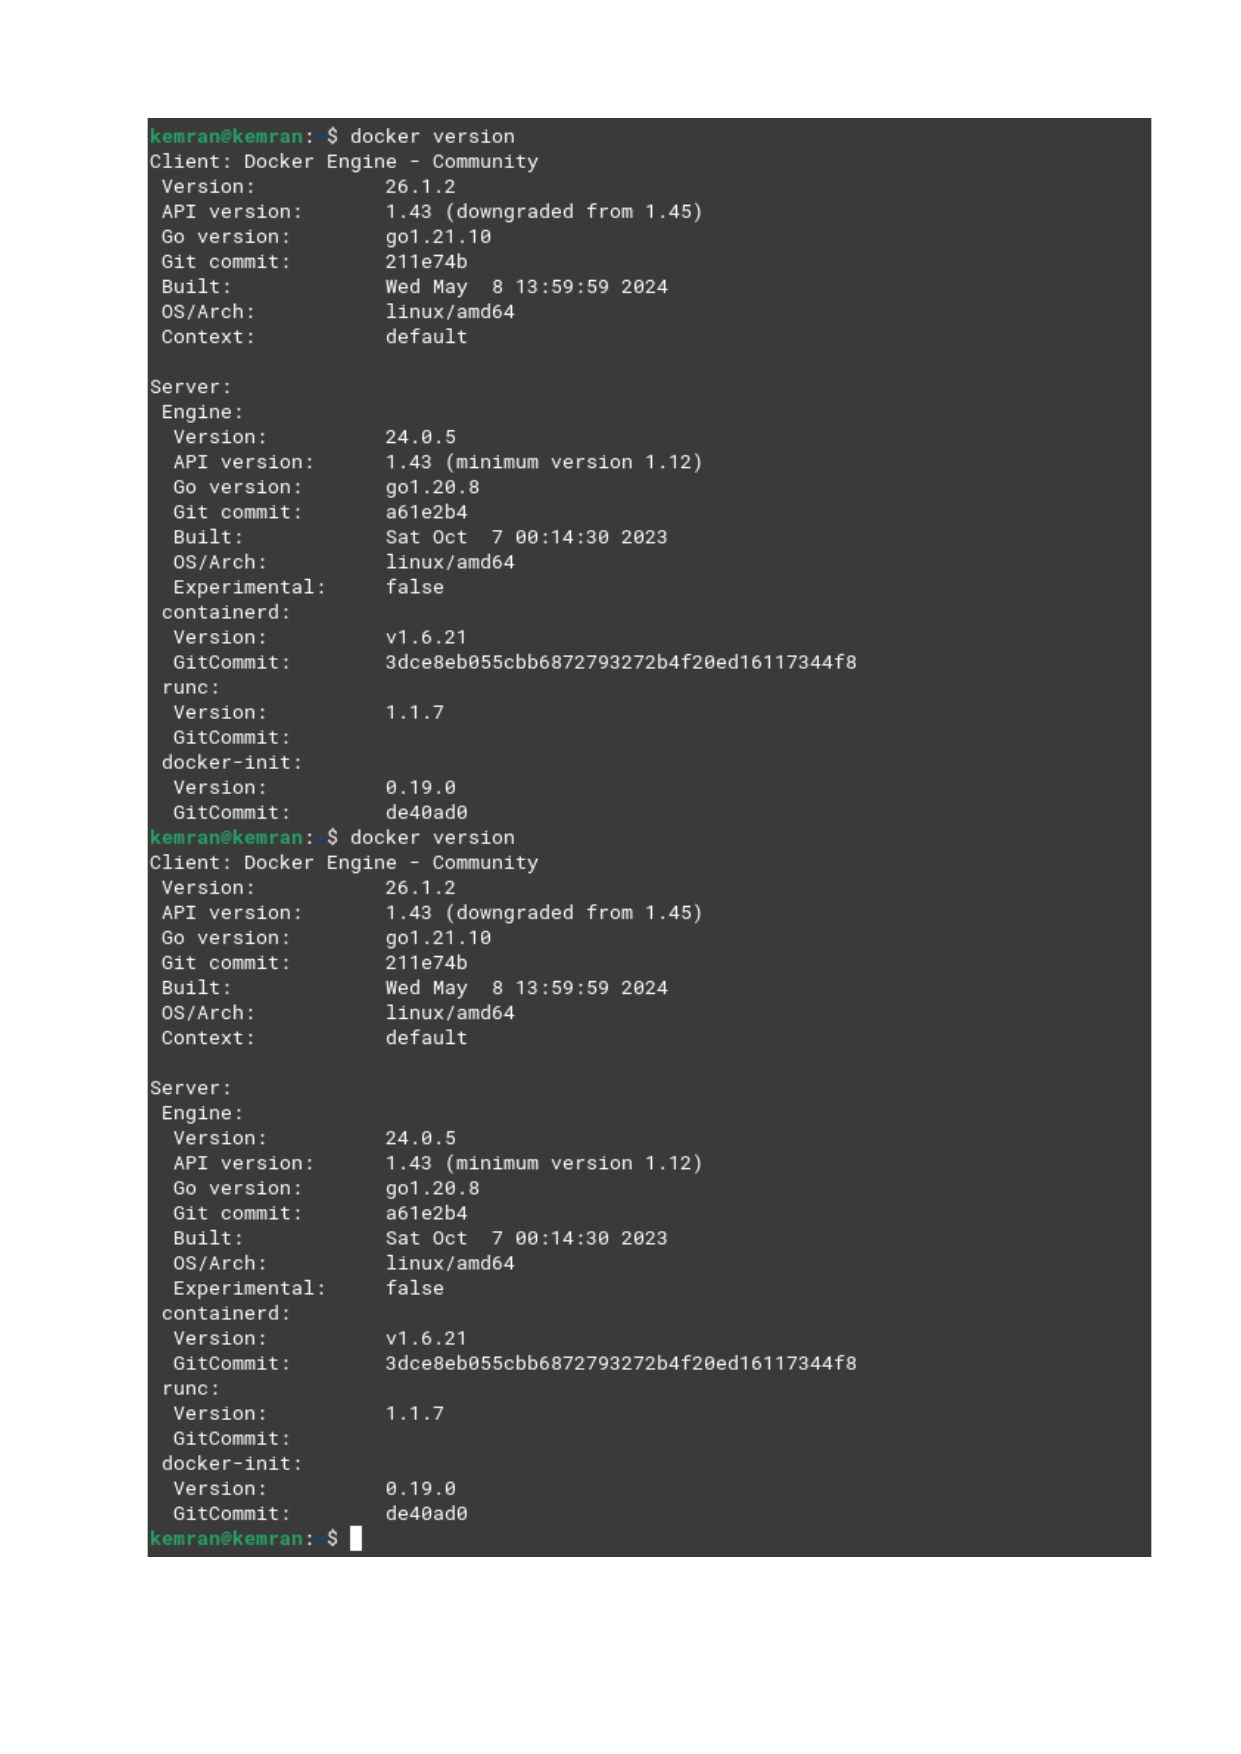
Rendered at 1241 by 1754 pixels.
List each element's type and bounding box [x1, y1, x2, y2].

picture [147, 118, 1152, 1557]
